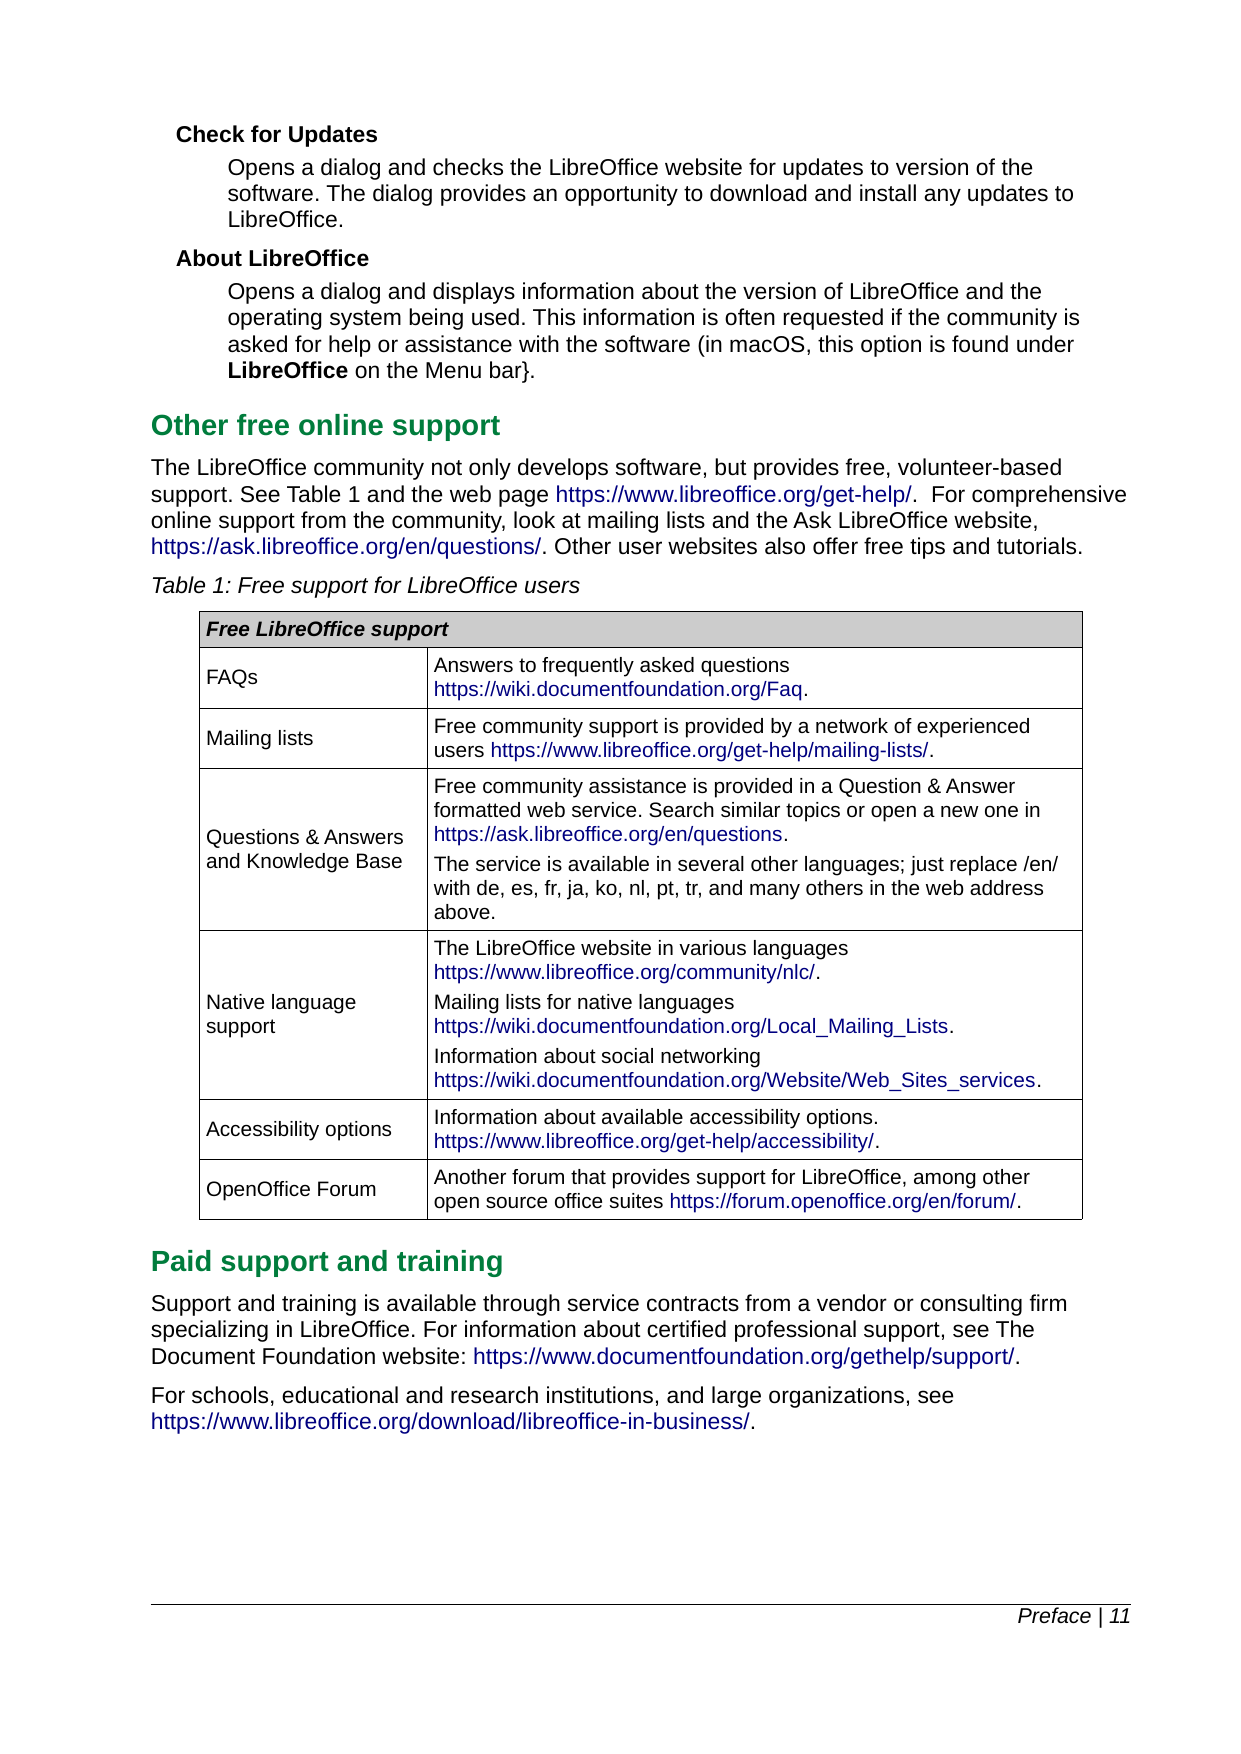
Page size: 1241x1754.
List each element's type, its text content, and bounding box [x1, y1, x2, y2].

table_cell Questions & Answers and Knowledge Base [200, 769, 427, 930]
text About LibreOffice [176, 245, 1131, 272]
table_cell FAQs [200, 648, 427, 707]
table_cell Free community assistance is provided in a Question & Answer formatted web service. Search similar topics or open a new one in https://ask.libreoffice.org/en/questions. The service is available in several other languages; just replace /en/ with de, es, fr, ja, ko, nl, pt, tr, and many others in the web address above. [428, 769, 1082, 930]
text Support and training is available through service contracts from a vendor or consulting firm specializing in LibreOffice. For information about certified professional support, see The Document Foundation website: https://www.documentfoundation.org/gethelp/support/. [151, 1290, 1131, 1369]
table_cell Free community support is provided by a network of experienced users https://www.libreoffice.org/get-help/mailing-lists/. [428, 709, 1082, 768]
text Check for Updates [176, 121, 1131, 147]
text For schools, educational and research institutions, and large organizations, see https://www.libreoffice.org/download/libreoffice-in-business/. [151, 1382, 1131, 1434]
table_cell Another forum that provides support for LibreOffice, among other open source office suites https://forum.openoffice.org/en/forum/. [428, 1160, 1082, 1219]
table_cell Native language support [200, 931, 427, 1098]
text The LibreOffice community not only develops software, but provides free, volunteer-based support. See Table 1 and the web page https://www.libreoffice.org/get-help/. For comprehensive online support from the community, look at mailing lists and the Ask LibreOffice website, https://ask.libreoffice.org/en/questions/. Other user websites also offer free tips and tutorials. [151, 454, 1131, 560]
table_cell Answers to frequently asked questions https://wiki.documentfoundation.org/Faq. [428, 648, 1082, 707]
table_cell Information about available accessibility options. https://www.libreoffice.org/get-help/accessibility/. [428, 1100, 1082, 1159]
subtitle Other free online support [151, 408, 1131, 442]
table_cell The LibreOffice website in various languages https://www.libreoffice.org/community/nlc/. Mailing lists for native languages https://wiki.documentfoundation.org/Local_Mailing_Lists. Information about social networking https://wiki.documentfoundation.org/Website/Web_Sites_services. [428, 931, 1082, 1098]
table_cell Mailing lists [200, 709, 427, 768]
subtitle Paid support and training [151, 1244, 1131, 1277]
text Opens a dialog and checks the LibreOffice website for updates to version of the software. The dialog provides an opportunity to download and install any updates to LibreOffice. [227, 154, 1131, 233]
text Opens a dialog and displays information about the version of LibreOffice and the operating system being used. This information is often requested if the community is asked for help or assistance with the software (in macOS, this option is found under LibreOffice on the Menu bar}. [227, 278, 1131, 383]
table_cell OpenOffice Forum [200, 1160, 427, 1219]
table_header Free LibreOffice support [200, 612, 1082, 647]
table_cell Accessibility options [200, 1100, 427, 1159]
text Table 1: Free support for LibreOffice users [151, 572, 1131, 598]
